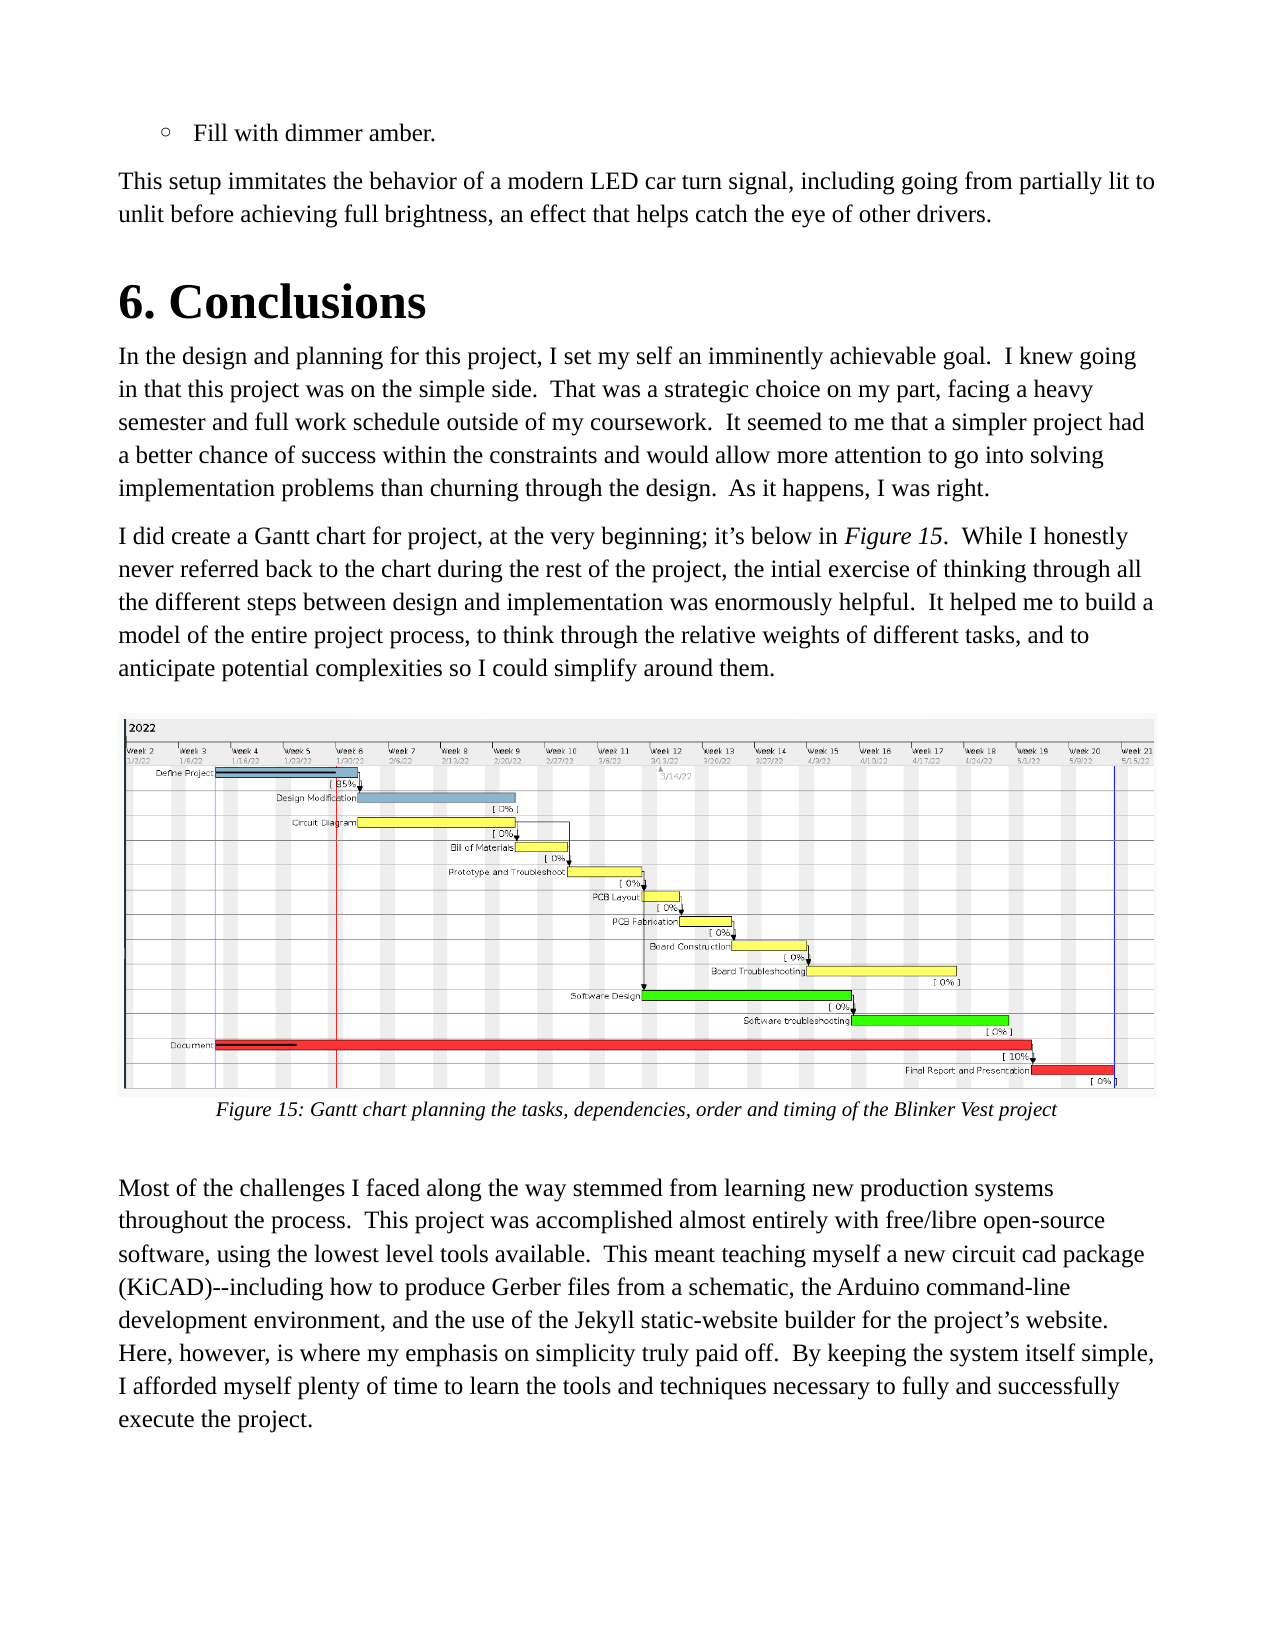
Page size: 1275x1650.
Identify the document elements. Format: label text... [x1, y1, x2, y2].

picture [118, 713, 1157, 1097]
text This setup immitates the behavior of a modern LED car turn signal, including going from partially lit to unlit before achieving full brightness, an effect that helps catch the eye of other drivers. [118, 166, 1157, 227]
text Most of the challenges I faced along the way stemmed from learning new production systems throughout the process. This project was accomplished almost entirely with free/libre open-source software, using the lowest level tools available. This meant teaching myself a new circuit cad package (KiCAD)--including how to produce Gerber files from a schematic, the Arduino command-line development environment, and the use of the Jekyll static-website builder for the project’s website. Here, however, is where my emphasis on simplicity truly paid off. By keeping the system itself simple, I afforded myself plenty of time to learn the tools and techniques necessary to fully and successfully execute the project. [118, 1173, 1157, 1432]
text In the design and planning for this project, I set my self an imminently achievable goal. I knew going in that this project was on the simple side. That was a strategic choice on my part, facing a heavy semester and full work schedule outside of my coursework. It seemed to me that a simpler project had a better chance of success within the constraints and would allow more attention to go into solving implementation problems than churning through the design. As it happens, I was right. [118, 341, 1157, 502]
list Fill with dimmer amber. [156, 118, 1157, 147]
text I did create a Gantt chart for project, at the very beginning; it’s below in Figure 15. While I honestly never referred back to the chart during the rest of the project, the intial exercise of thinking through all the different steps between design and implementation was enormously helpful. It helped me to build a model of the entire project process, to think through the relative weights of different tasks, and to anticipate potential complexities so I could simplify around them. [118, 521, 1157, 682]
subtitle 6. Conclusions [118, 271, 1157, 329]
text Figure 15: Gantt chart planning the tasks, dependencies, order and timing of the Blinker Vest project [118, 1097, 1157, 1121]
